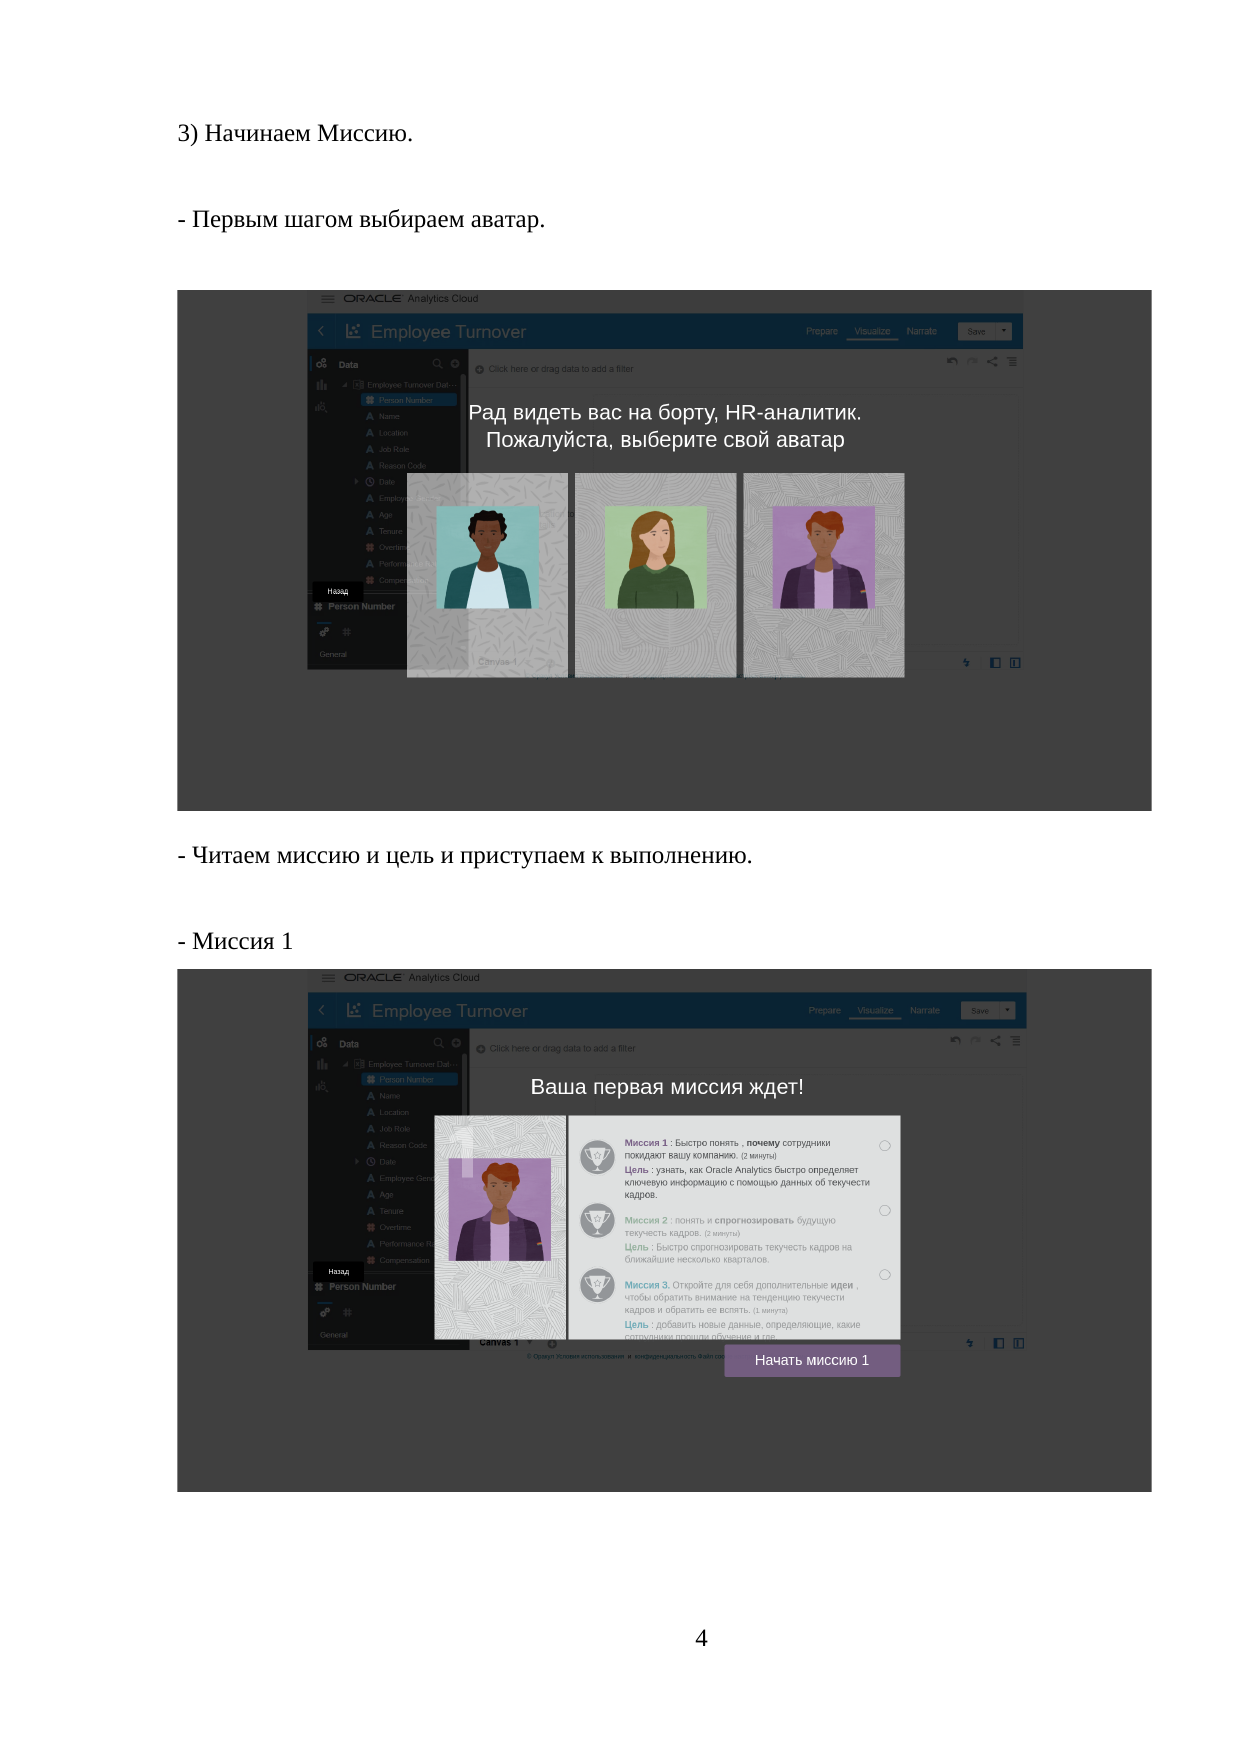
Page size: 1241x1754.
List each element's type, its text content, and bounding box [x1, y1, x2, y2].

text - Читаем миссию и цель и приступаем к выполнению. [177, 811, 1152, 868]
text - Миссия 1 [177, 926, 1152, 955]
picture [177, 969, 1152, 1492]
picture [177, 290, 1152, 811]
text 3) Начинаем Миссию. [177, 118, 1152, 147]
text - Первым шагом выбираем аватар. [177, 204, 1152, 233]
